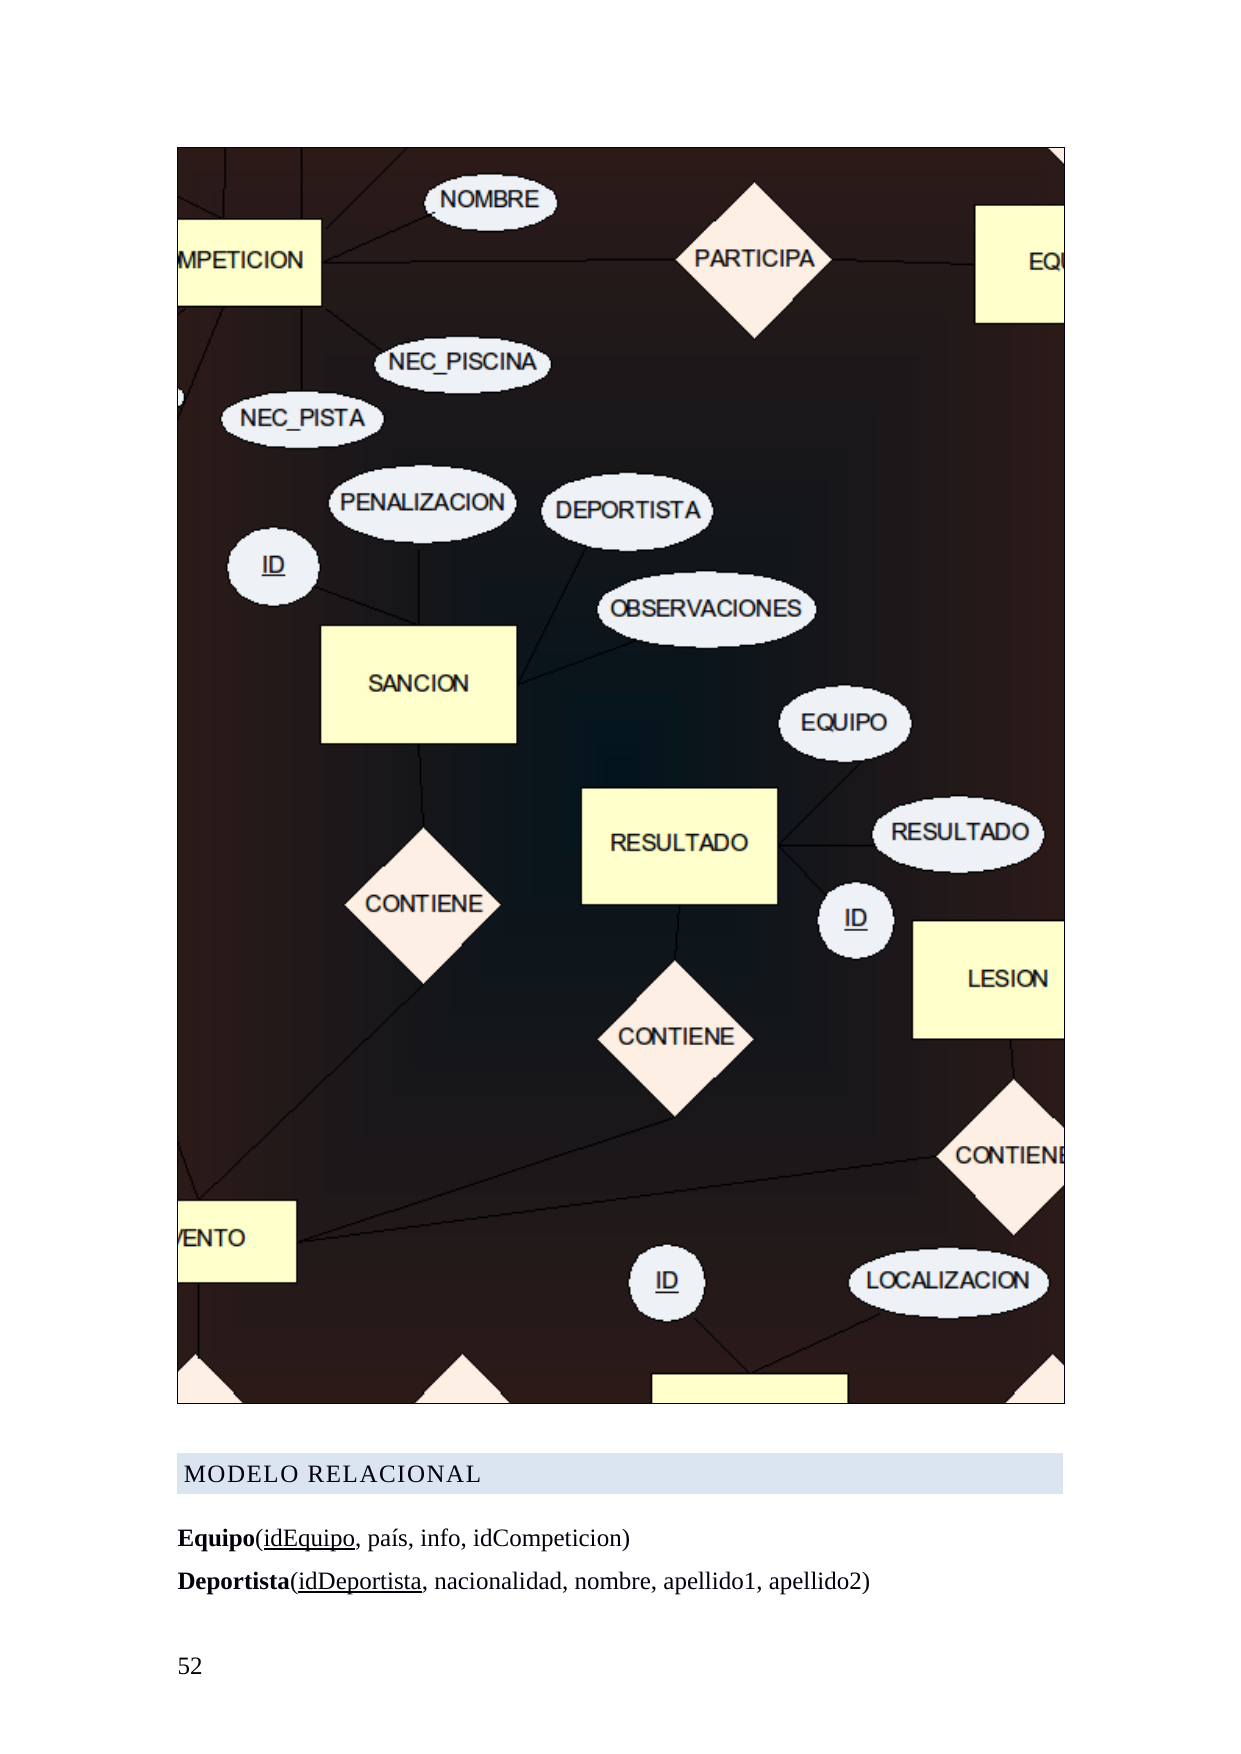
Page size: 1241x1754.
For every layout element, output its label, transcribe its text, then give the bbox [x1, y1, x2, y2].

text Deportista(idDeportista, nacionalidad, nombre, apellido1, apellido2) [177, 1566, 1063, 1595]
text Equipo(idEquipo, país, info, idCompeticion) [177, 1523, 1063, 1552]
subtitle Modelo relacional [184, 1460, 1057, 1488]
picture [220, 375, 1021, 1176]
